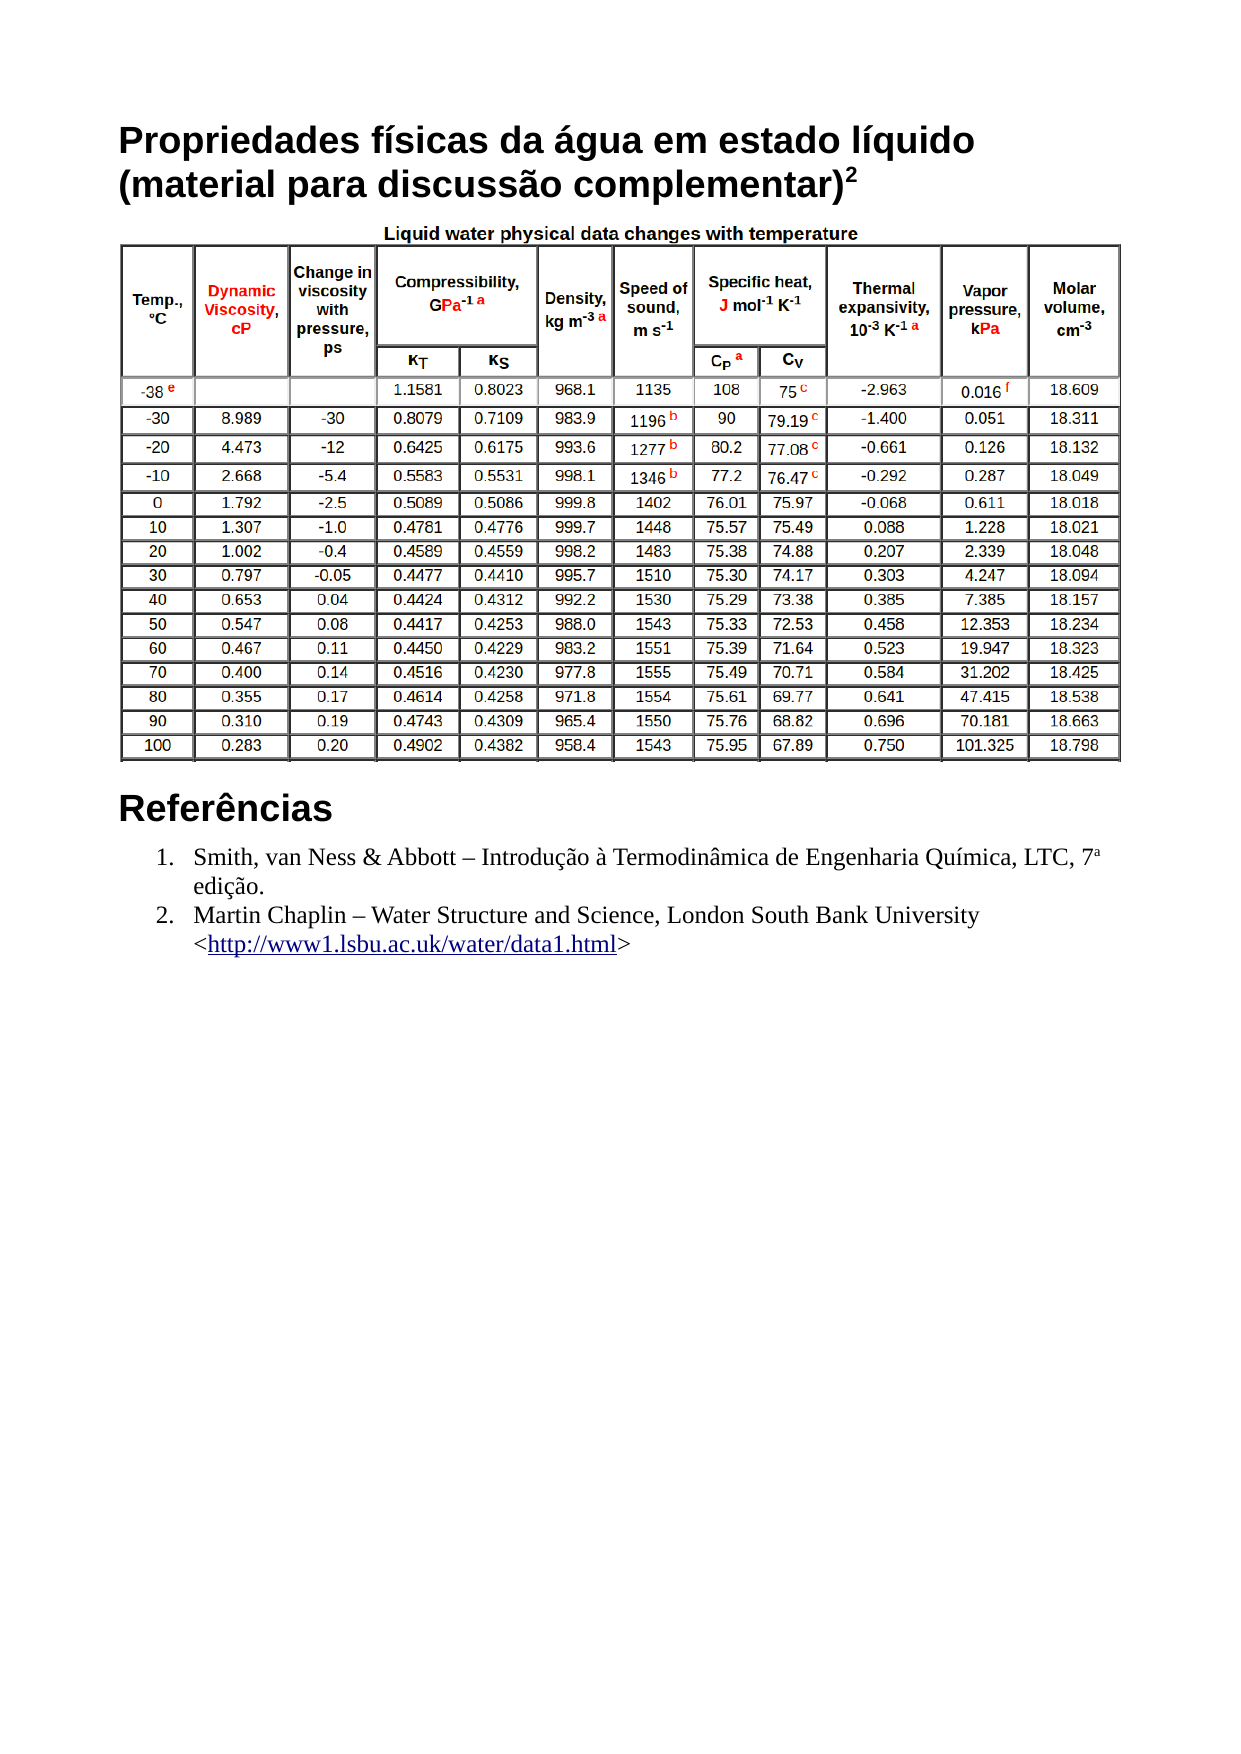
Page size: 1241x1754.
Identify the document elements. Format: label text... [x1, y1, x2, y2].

list Martin Chaplin – Water Structure and Science, London South Bank University <http://www1.lsbu.ac.uk/water/data1.html> [156, 900, 1122, 957]
list Smith, van Ness & Abbott – Introdução à Termodinâmica de Engenharia Química, LTC, 7a edição. [156, 842, 1122, 900]
subtitle Propriedades físicas da água em estado líquido (material para discussão complementar)2 [118, 118, 1122, 205]
subtitle Referências [118, 786, 1122, 830]
